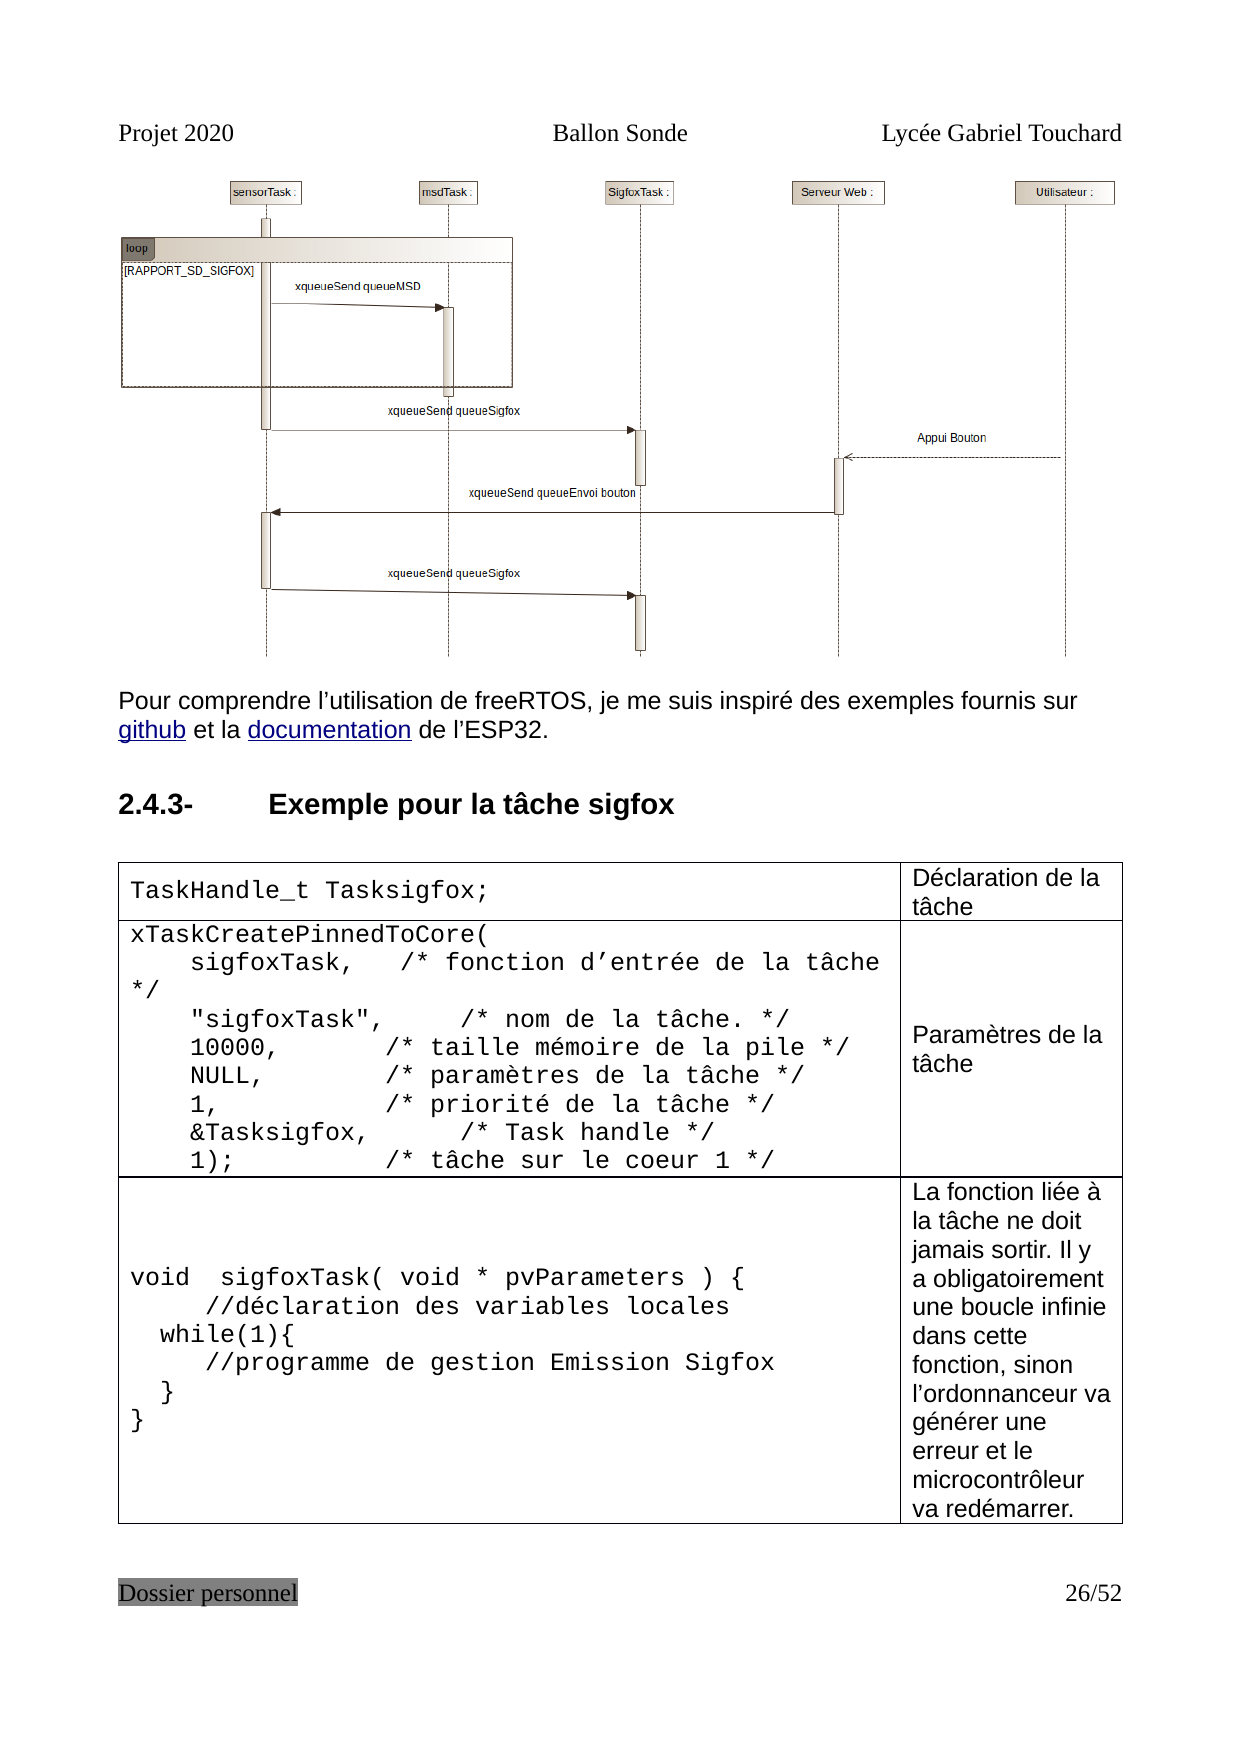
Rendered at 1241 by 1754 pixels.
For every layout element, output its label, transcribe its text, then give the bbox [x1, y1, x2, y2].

table_cell Paramètres de la tâche [901, 921, 1122, 1176]
picture [118, 176, 1121, 657]
table_cell xTaskCreatePinnedToCore( sigfoxTask, /* fonction d’entrée de la tâche */ "sigfoxTask", /* nom de la tâche. */ 10000, /* taille mémoire de la pile */ NULL, /* paramètres de la tâche */ 1, /* priorité de la tâche */ &Tasksigfox, /* Task handle */ 1); /* tâche sur le coeur 1 */ [119, 921, 900, 1176]
text Pour comprendre l’utilisation de freeRTOS, je me suis inspiré des exemples fournis sur github et la documentation de l’ESP32. [118, 686, 1122, 744]
table_cell void sigfoxTask( void * pvParameters ) { //déclaration des variables locales while(1){ //programme de gestion Emission Sigfox } } [119, 1178, 900, 1522]
subtitle Exemple pour la tâche sigfox [118, 787, 1122, 821]
table_cell La fonction liée à la tâche ne doit jamais sortir. Il y a obligatoirement une boucle infinie dans cette fonction, sinon l’ordonnanceur va générer une erreur et le microcontrôleur va redémarrer. [901, 1178, 1122, 1522]
table_header TaskHandle_t Tasksigfox; [119, 863, 900, 920]
table_header Déclaration de la tâche [901, 863, 1122, 920]
